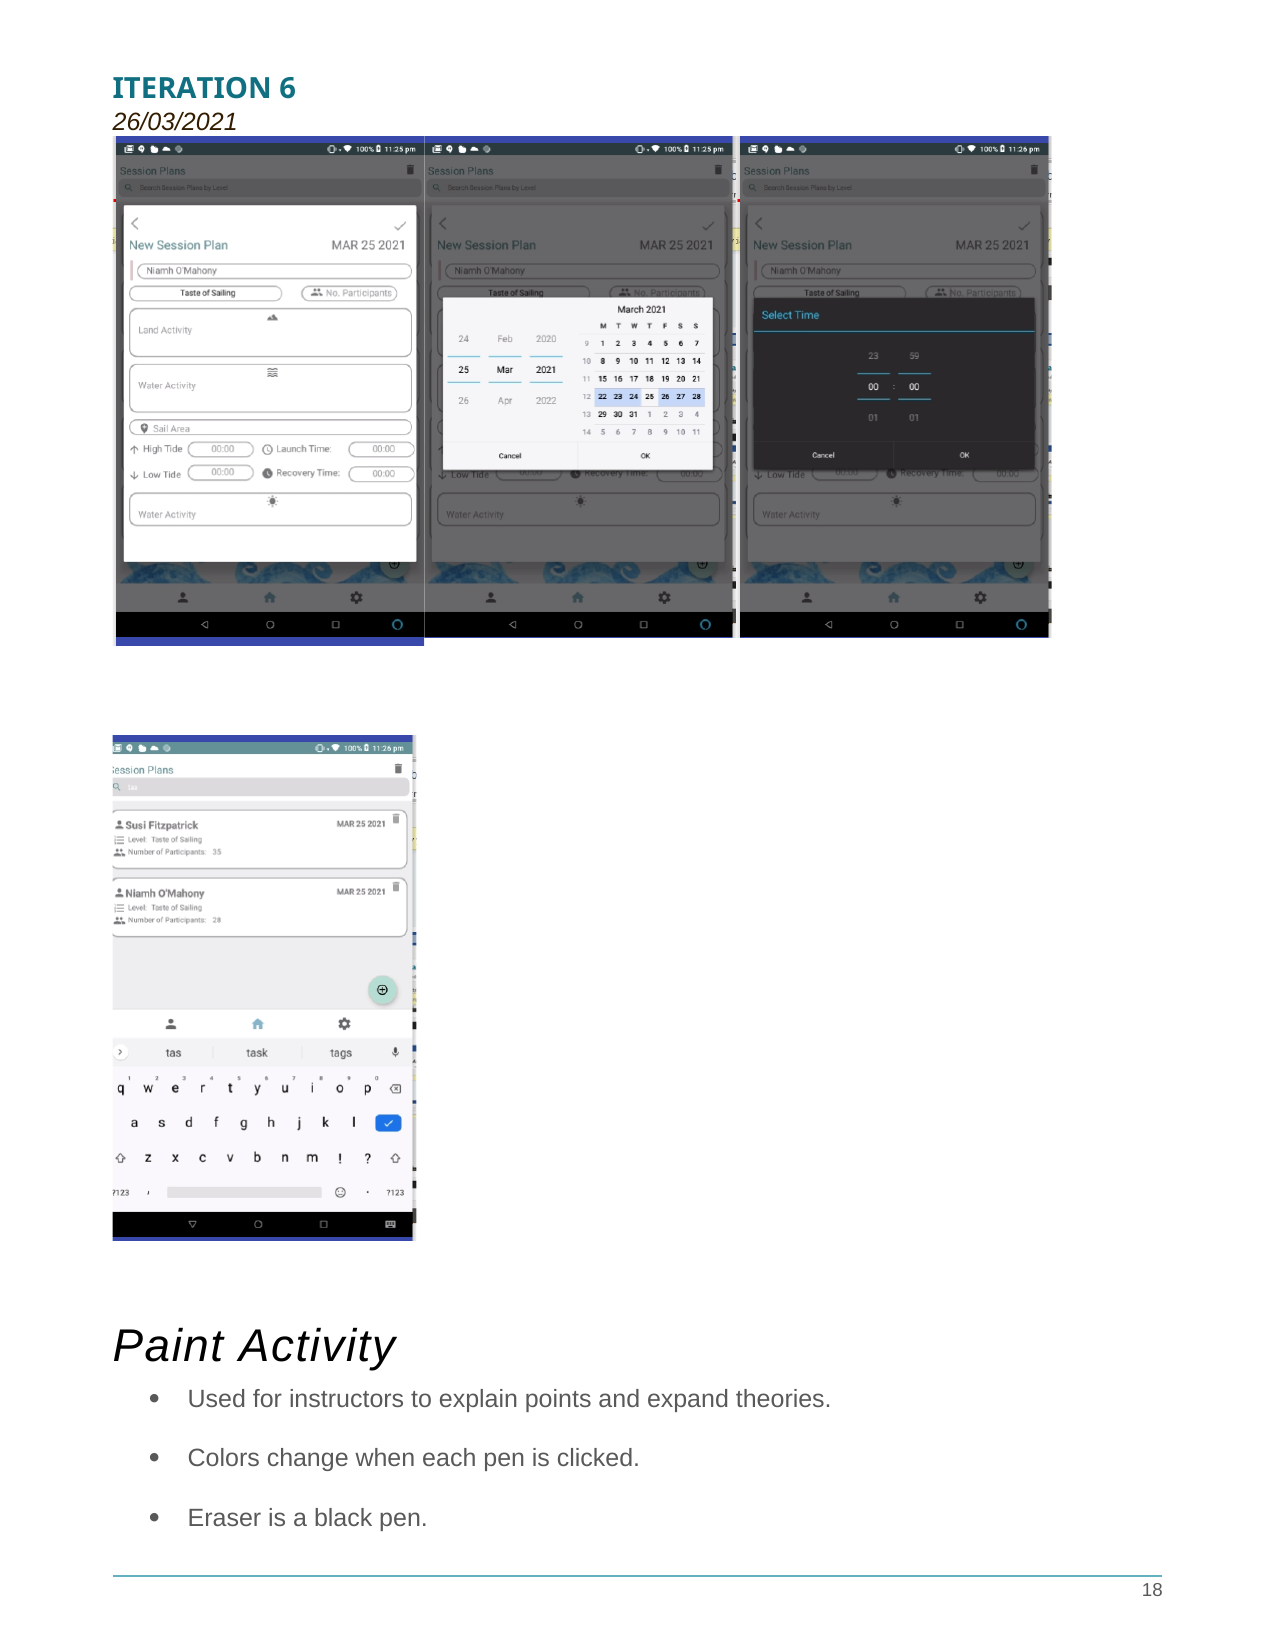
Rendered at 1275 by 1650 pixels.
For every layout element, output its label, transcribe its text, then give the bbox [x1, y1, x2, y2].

list Colors change when each pen is clicked. [150, 1443, 1162, 1472]
subtitle Paint Activity [112, 1318, 1162, 1371]
list Eraser is a black pen. [150, 1503, 1162, 1532]
list Used for instructors to explain points and expand theories. [150, 1384, 1162, 1412]
